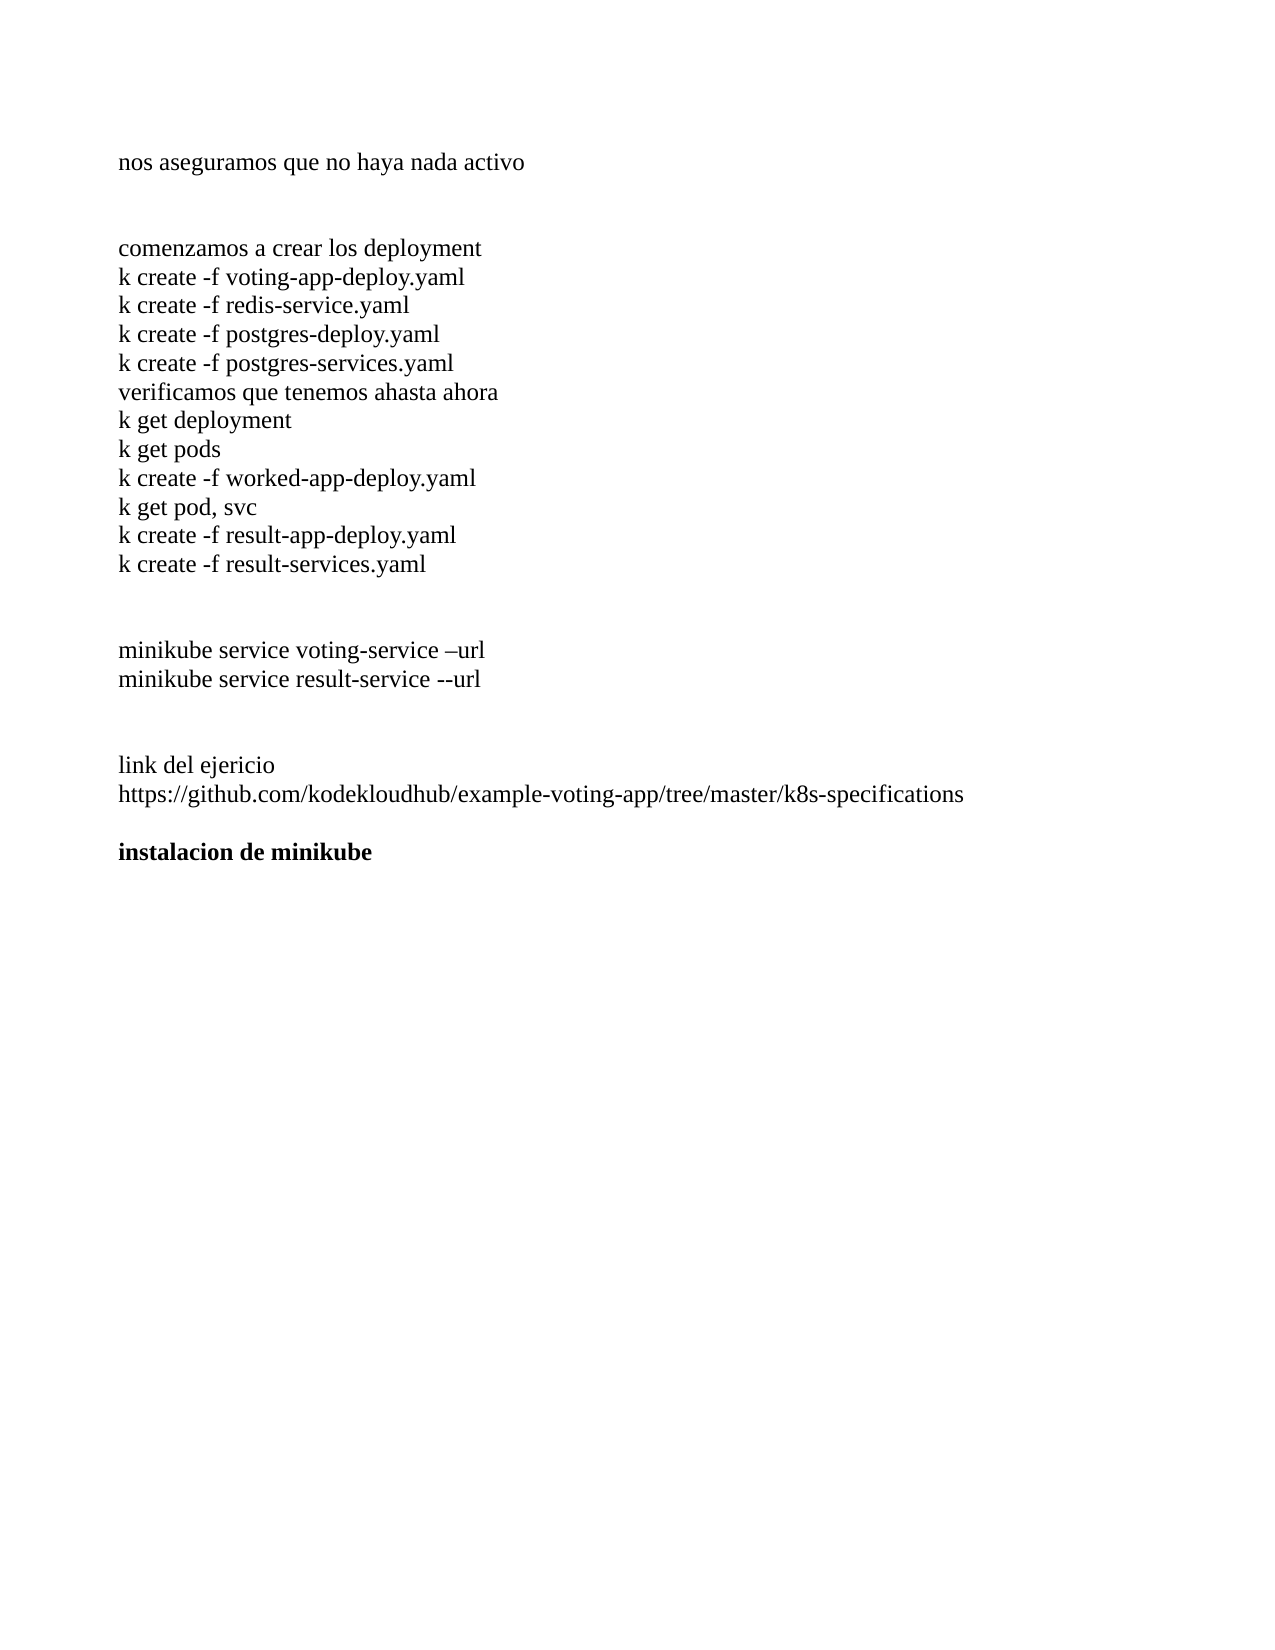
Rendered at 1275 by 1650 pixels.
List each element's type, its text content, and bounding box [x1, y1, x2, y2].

text comenzamos a crear los deployment [118, 233, 1157, 262]
text k create -f result-services.yaml [118, 549, 1157, 578]
text k create -f result-app-deploy.yaml [118, 521, 1157, 549]
text k create -f worked-app-deploy.yaml [118, 463, 1157, 492]
text minikube service result-service --url [118, 664, 1157, 693]
text verificamos que tenemos ahasta ahora [118, 377, 1157, 406]
text link del ejericio [118, 751, 1157, 779]
text nos aseguramos que no haya nada activo [118, 147, 1157, 176]
text k get pod, svc [118, 492, 1157, 521]
text instalacion de minikube [118, 837, 1157, 866]
text https://github.com/kodekloudhub/example-voting-app/tree/master/k8s-specifications [118, 779, 1157, 808]
text k create -f postgres-deploy.yaml [118, 319, 1157, 348]
text k create -f voting-app-deploy.yaml [118, 262, 1157, 291]
text k create -f redis-service.yaml [118, 291, 1157, 319]
text k get deployment [118, 406, 1157, 434]
text k get pods [118, 434, 1157, 463]
text minikube service voting-service –url [118, 636, 1157, 664]
text k create -f postgres-services.yaml [118, 348, 1157, 377]
